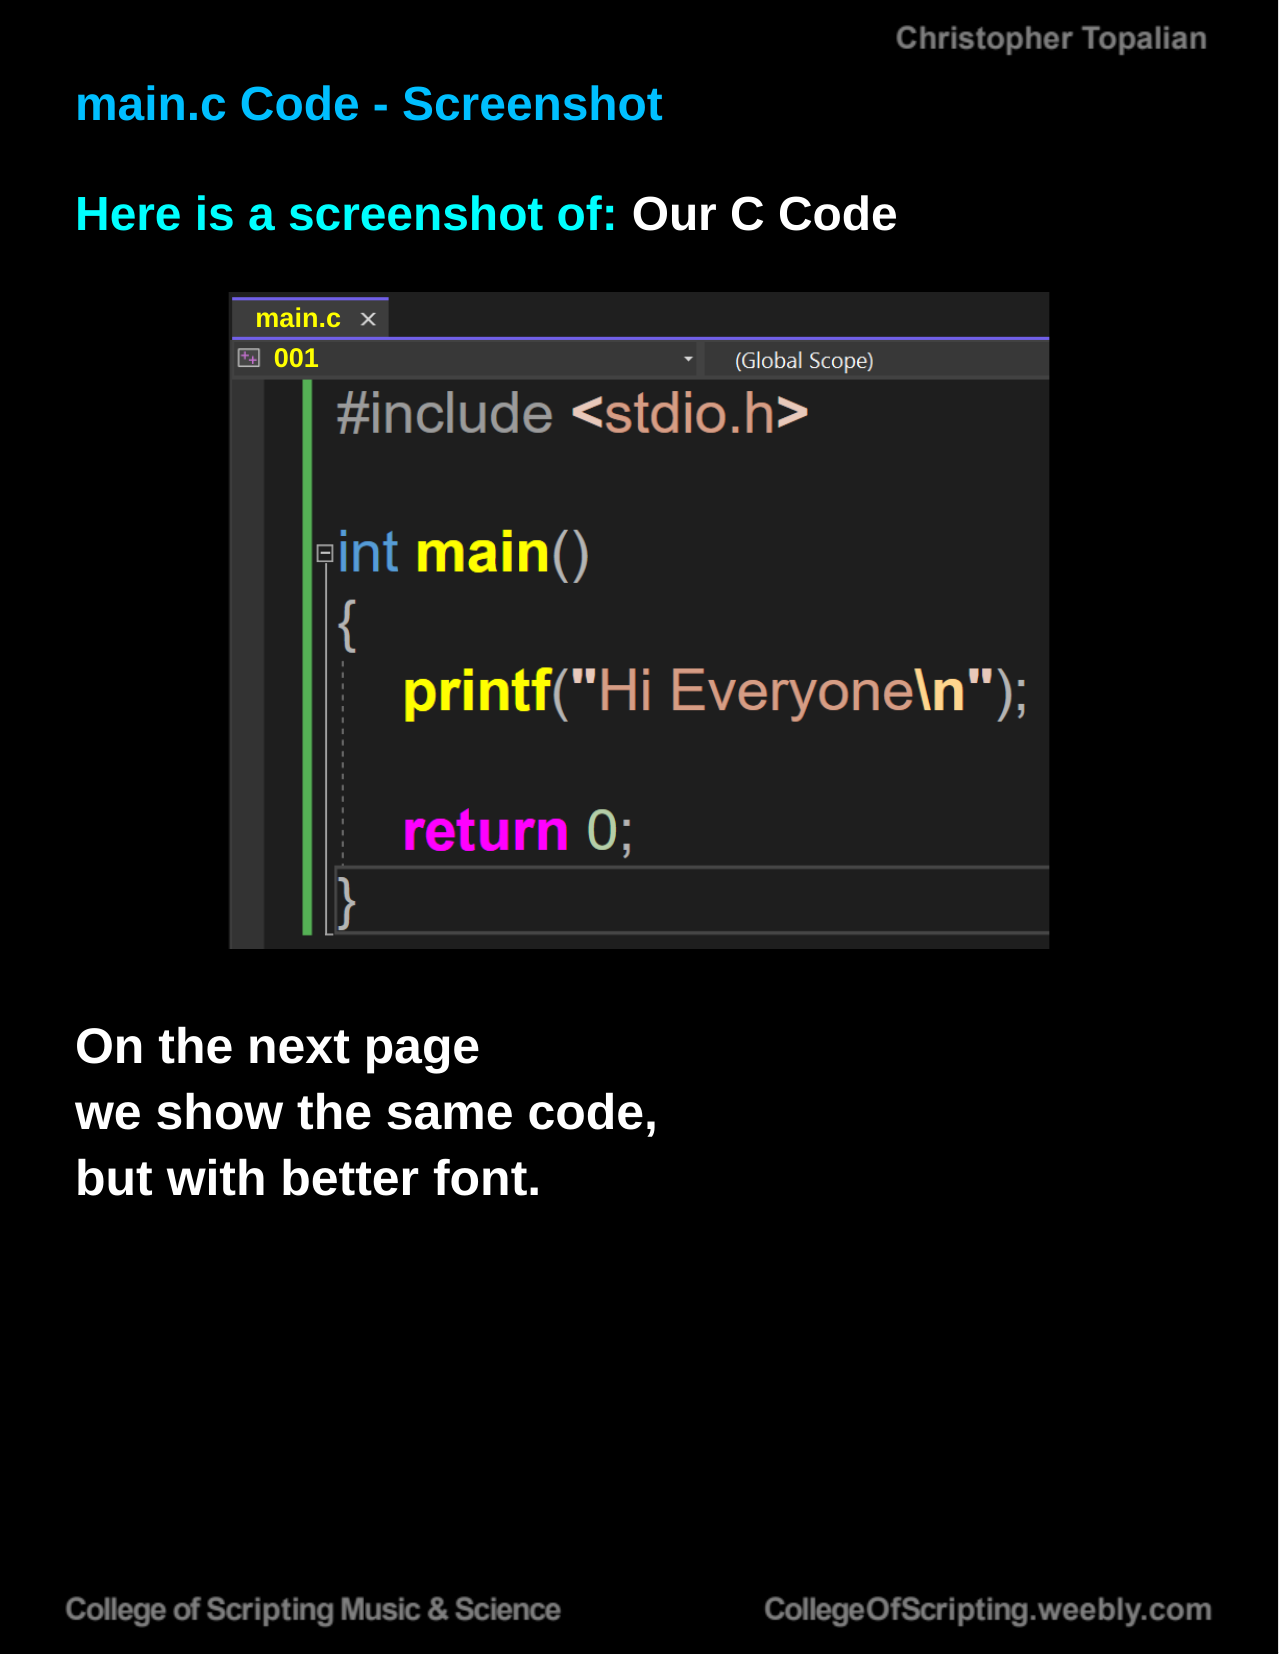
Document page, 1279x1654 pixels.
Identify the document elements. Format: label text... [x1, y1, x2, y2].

subtitle Here is a screenshot of: Our C Code [75, 185, 1203, 240]
text but with better font. [75, 1149, 1203, 1206]
text On the next page [75, 1017, 1203, 1074]
picture [228, 292, 1050, 949]
text we show the same code, [75, 1083, 1203, 1140]
subtitle main.c Code - Screenshot [75, 75, 1203, 130]
